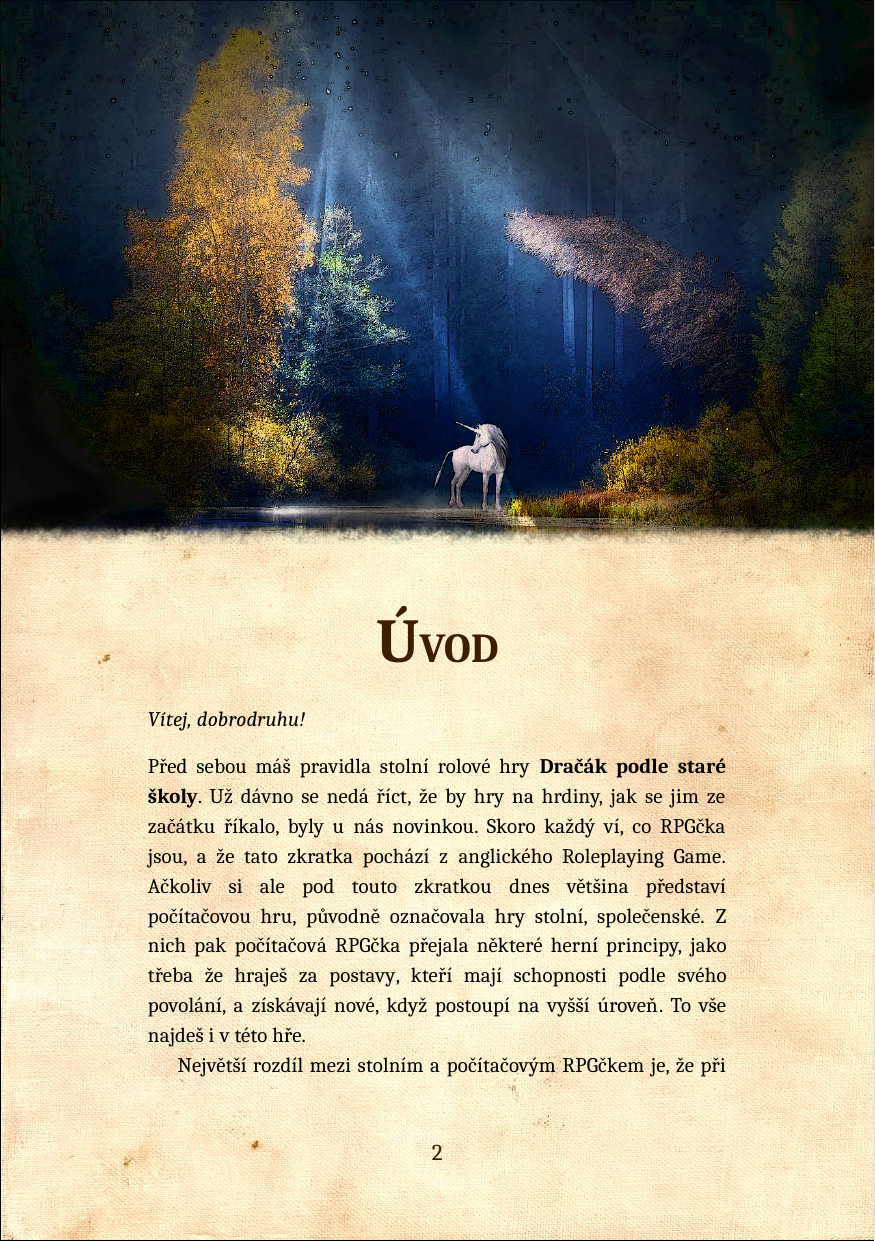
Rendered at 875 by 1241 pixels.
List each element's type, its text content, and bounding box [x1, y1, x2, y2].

text Vítej, dobrodruhu! [148, 707, 726, 731]
picture [0, 0, 874, 1240]
subtitle Úvod [148, 547, 726, 678]
text Před sebou máš pravidla stolní rolové hry Dračák podle staré školy. Už dávno se nedá říct, že by hry na hrdiny, jak se jim ze začátku říkalo, byly u⁠ nás novinkou. Skoro každý ví, co RPGčka jsou, a⁠ že tato zkratka pochází z⁠ anglického Roleplaying Game. Ačkoliv si ale pod touto zkratkou dnes většina představí počítačovou hru, původně označovala hry stolní, společenské. Z⁠ nich pak počítačová RPGčka přejala některé herní principy, jako třeba že hraješ za postavy, kteří mají schopnosti podle svého povolání, a⁠ získávají nové, když postoupí na vyšší úroveň. To vše najdeš i⁠ v⁠ této hře. Největší rozdíl mezi stolním a⁠ počítačovým RPGčkem je, že při [148, 755, 726, 1078]
